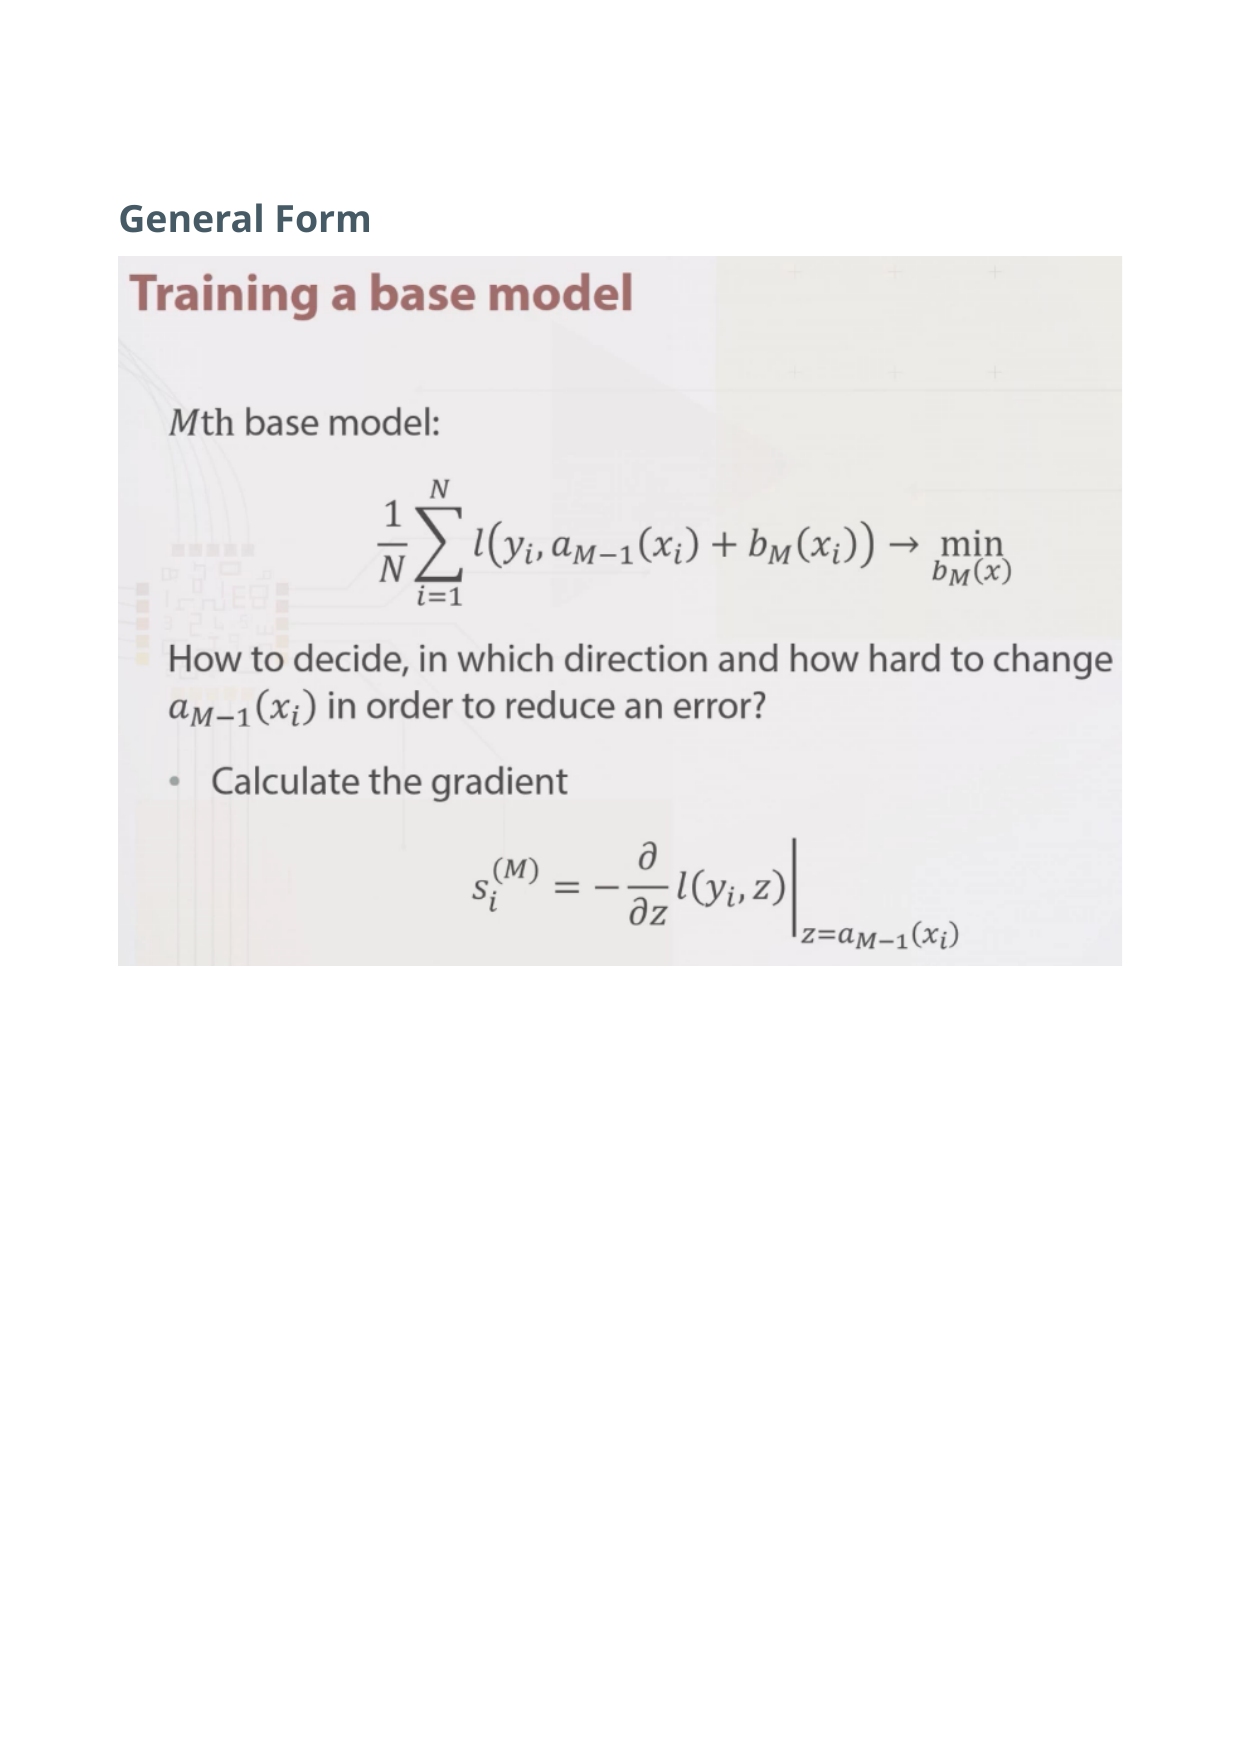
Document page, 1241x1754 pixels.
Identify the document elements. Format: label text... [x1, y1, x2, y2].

picture [118, 256, 1123, 966]
subtitle General Form [118, 193, 1122, 244]
